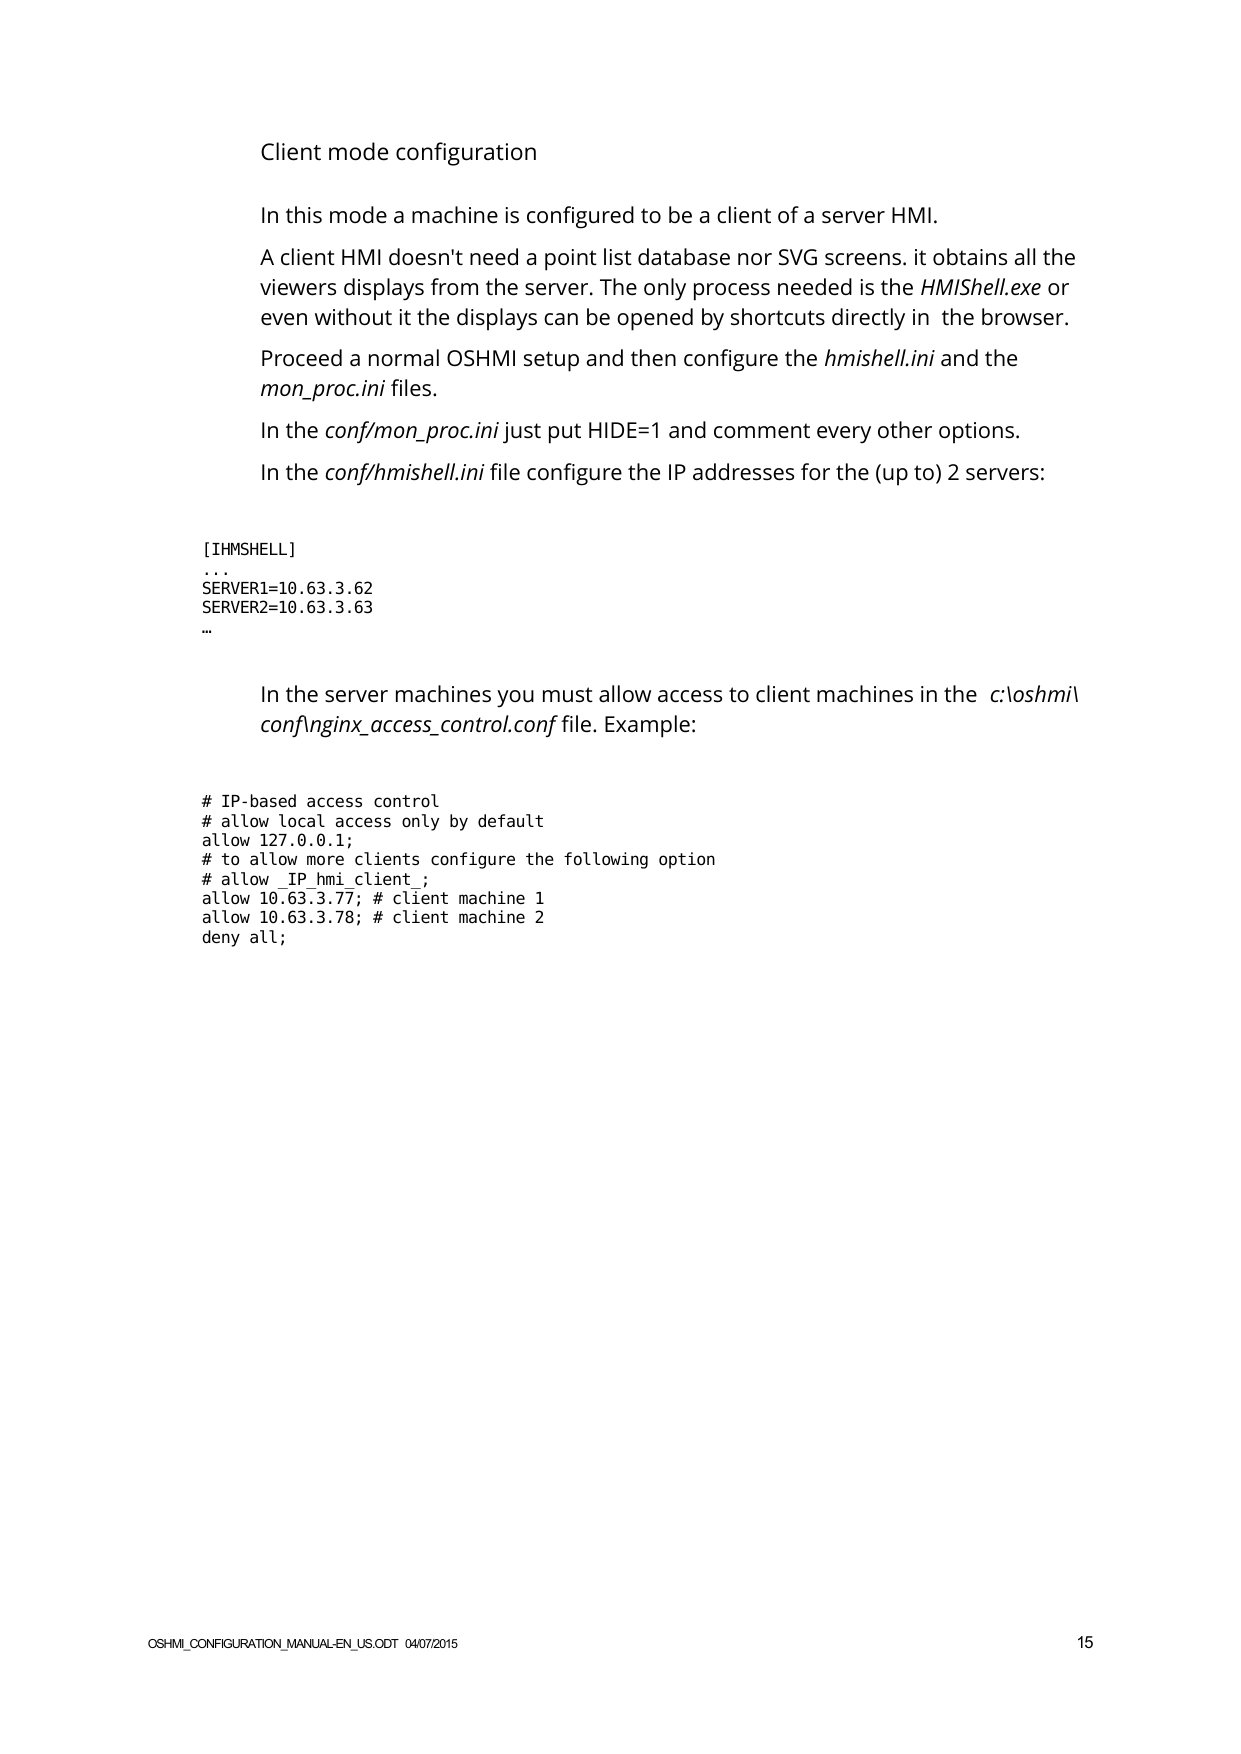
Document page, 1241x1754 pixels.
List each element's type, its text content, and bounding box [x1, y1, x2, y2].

text allow 10.63.3.78; # client machine 2 [202, 908, 1093, 928]
text Proceed a normal OSHMI setup and then configure the hmishell.ini and the mon_proc.ini files. [260, 343, 1093, 403]
text In the conf/hmishell.ini file configure the IP addresses for the (up to) 2 servers: [260, 457, 1093, 486]
subtitle Client mode configuration [260, 136, 1093, 167]
text … [202, 618, 1093, 637]
text allow 127.0.0.1; [202, 831, 1093, 850]
text allow 10.63.3.77; # client machine 1 [202, 889, 1093, 908]
text In this mode a machine is configured to be a client of a server HMI. [260, 200, 1093, 230]
text ... [202, 559, 1093, 579]
text A client HMI doesn't need a point list database nor SVG screens. it obtains all the viewers displays from the server. The only process needed is the HMIShell.exe or even without it the displays can be opened by shortcuts directly in the browser. [260, 242, 1093, 331]
text deny all; [202, 928, 1093, 947]
text SERVER1=10.63.3.62 [202, 579, 1093, 598]
text # to allow more clients configure the following option [202, 850, 1093, 869]
text # IP-based access control [202, 792, 1093, 811]
text [IHMSHELL] [202, 540, 1093, 559]
text In the conf/mon_proc.ini just put HIDE=1 and comment every other options. [260, 415, 1093, 444]
text SERVER2=10.63.3.63 [202, 598, 1093, 618]
text In the server machines you must allow access to client machines in the c:\oshmi\conf\nginx_access_control.conf file. Example: [260, 679, 1093, 738]
text # allow local access only by default [202, 811, 1093, 831]
text # allow _IP_hmi_client_; [202, 869, 1093, 889]
